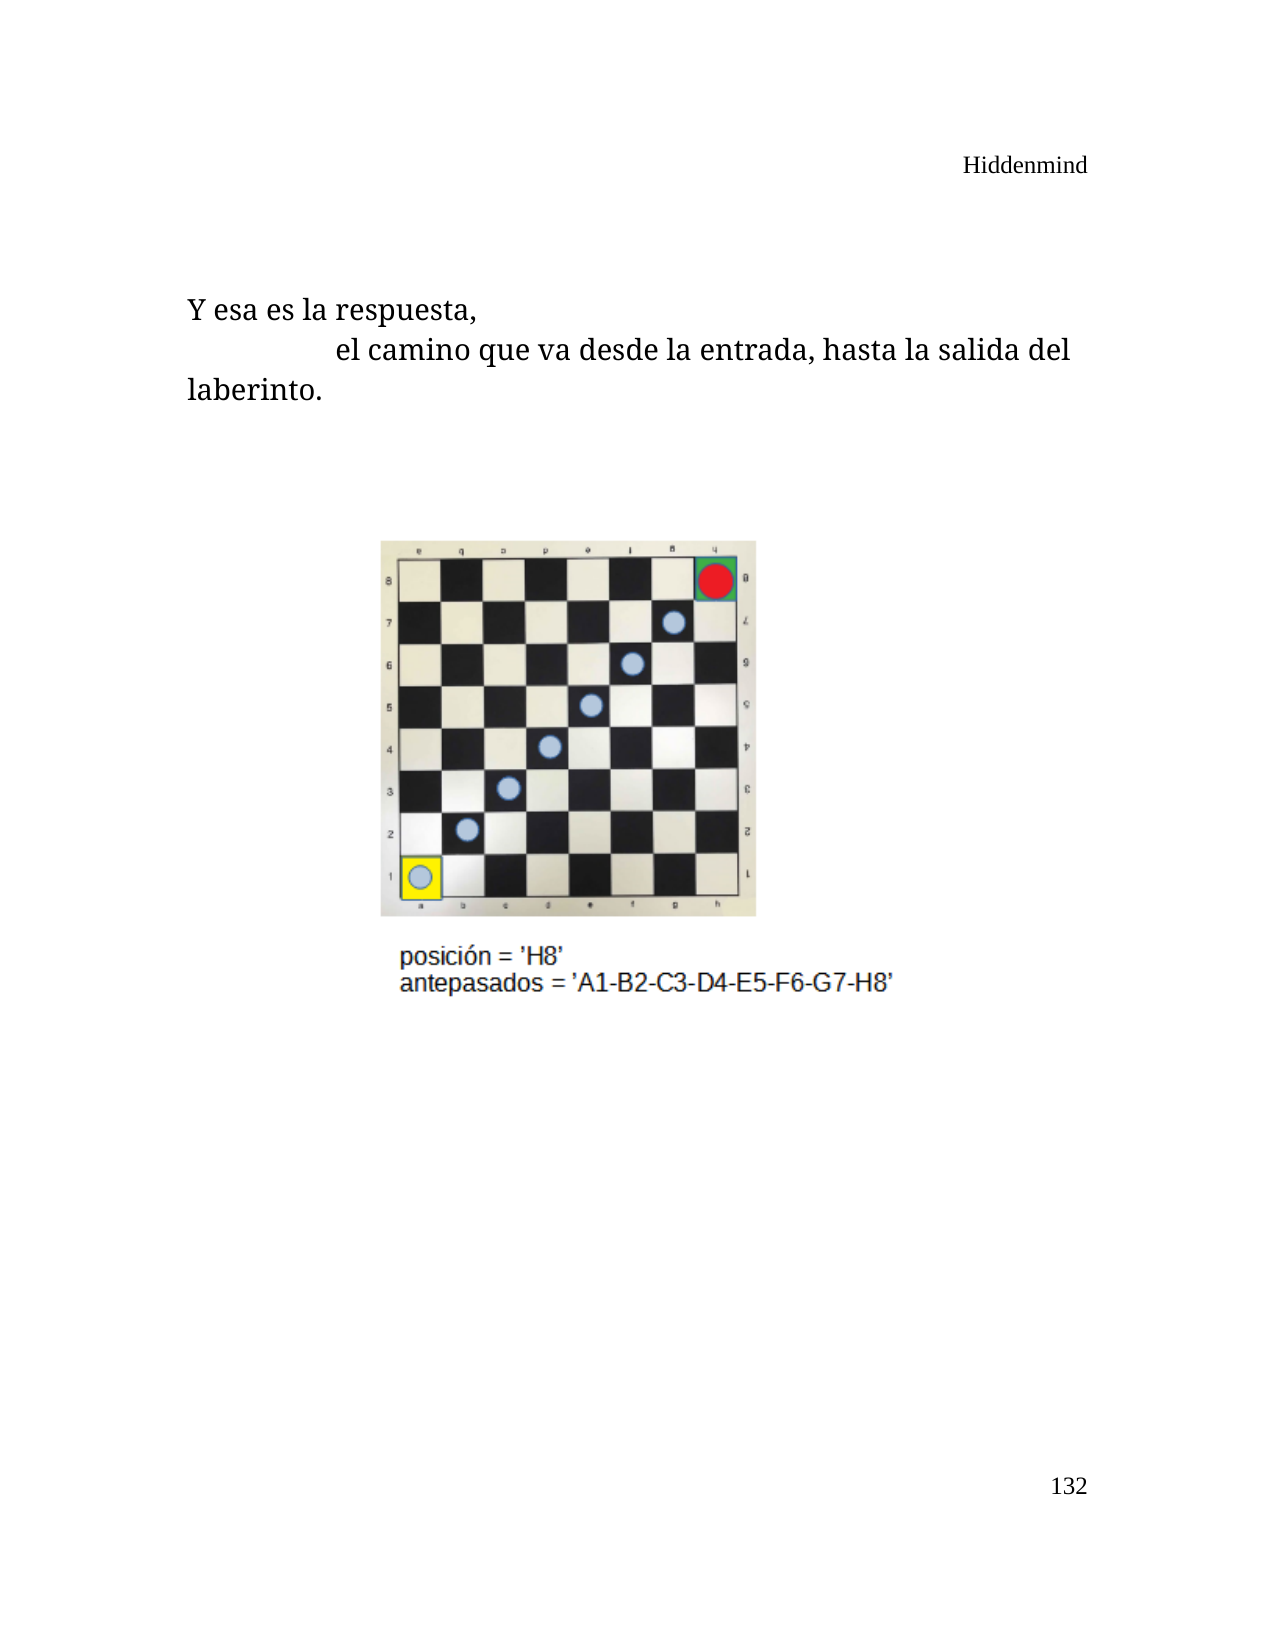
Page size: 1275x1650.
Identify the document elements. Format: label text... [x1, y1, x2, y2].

text el camino que va desde la entrada, hasta la salida del laberinto. [187, 329, 1087, 408]
picture [367, 527, 908, 1009]
text Y esa es la respuesta, [187, 289, 1087, 329]
